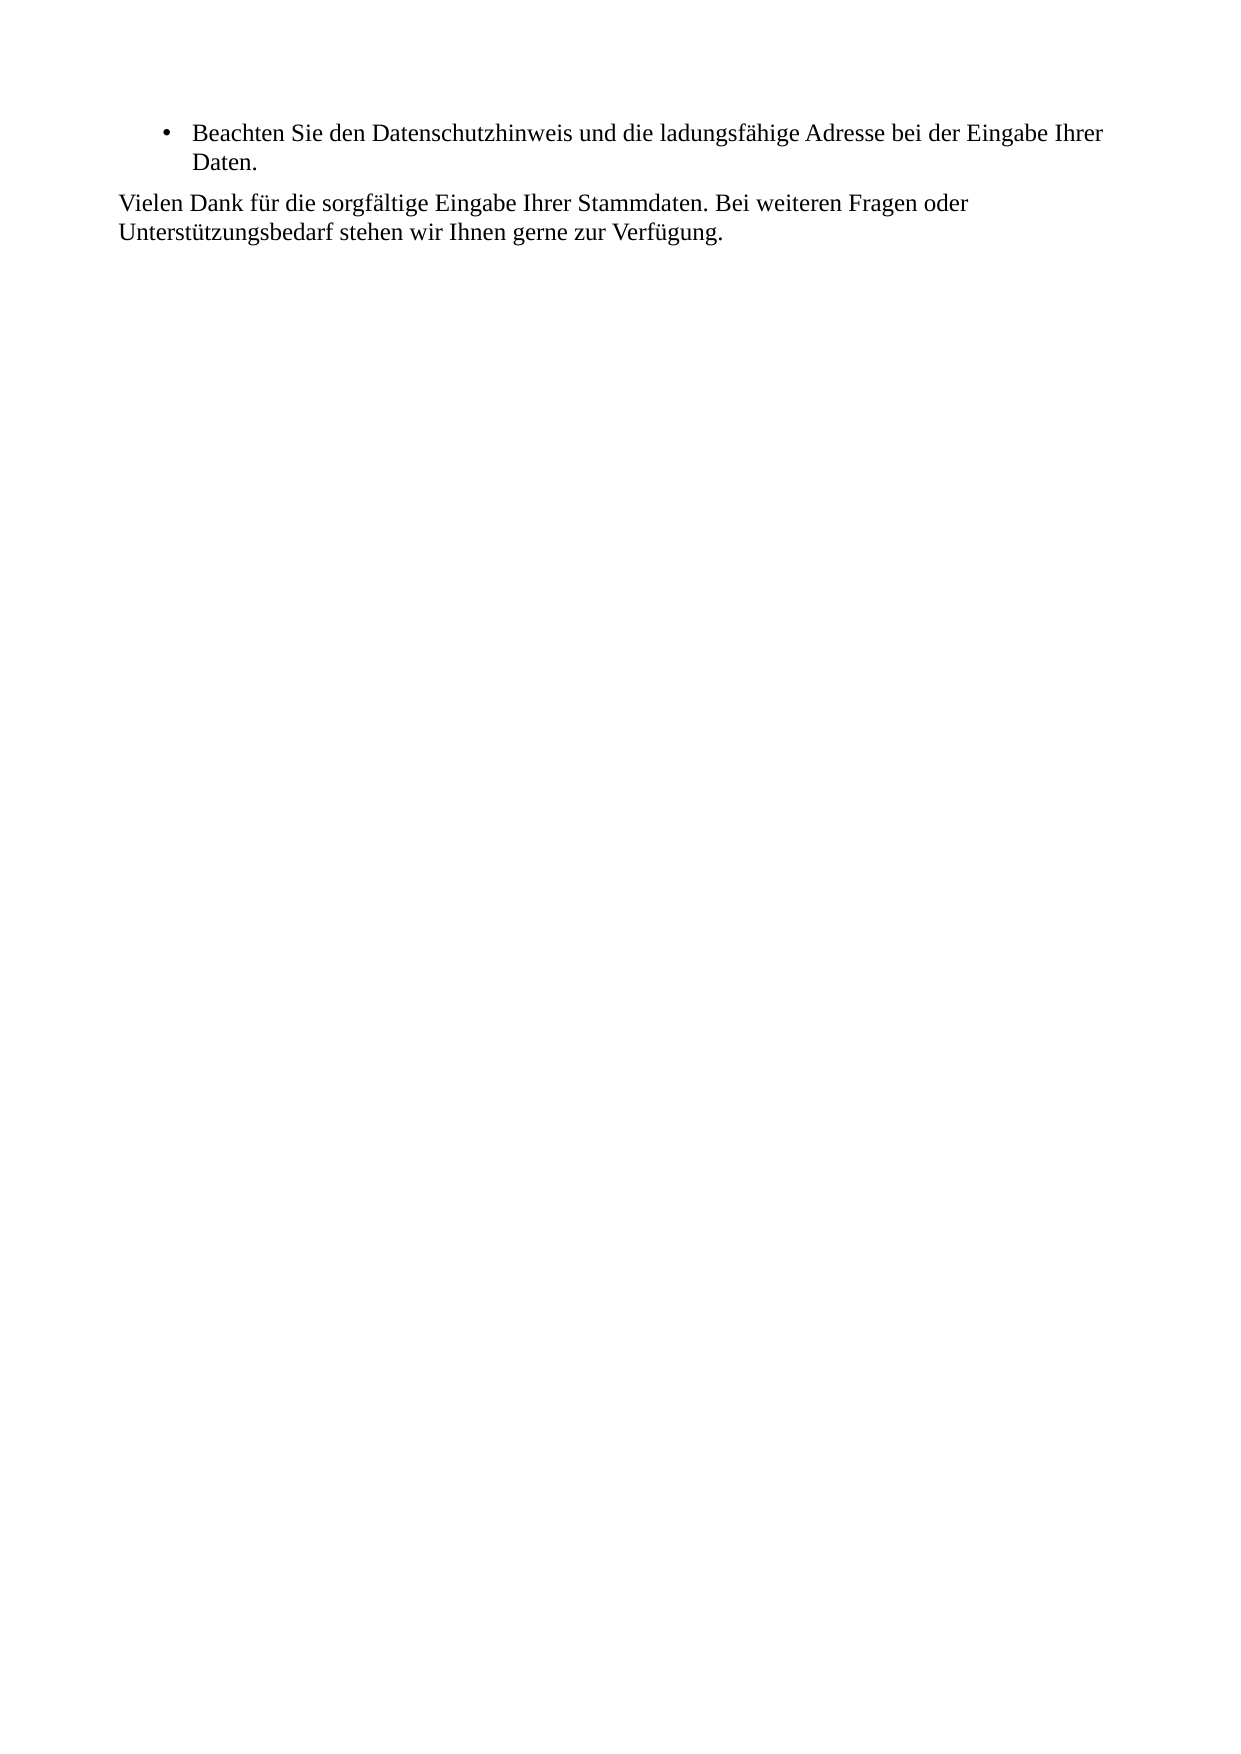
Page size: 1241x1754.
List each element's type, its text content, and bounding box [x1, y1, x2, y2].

list Beachten Sie den Datenschutzhinweis und die ladungsfähige Adresse bei der Eingabe Ihrer Daten. [162, 118, 1122, 176]
text Vielen Dank für die sorgfältige Eingabe Ihrer Stammdaten. Bei weiteren Fragen oder Unterstützungsbedarf stehen wir Ihnen gerne zur Verfügung. [118, 188, 1122, 246]
